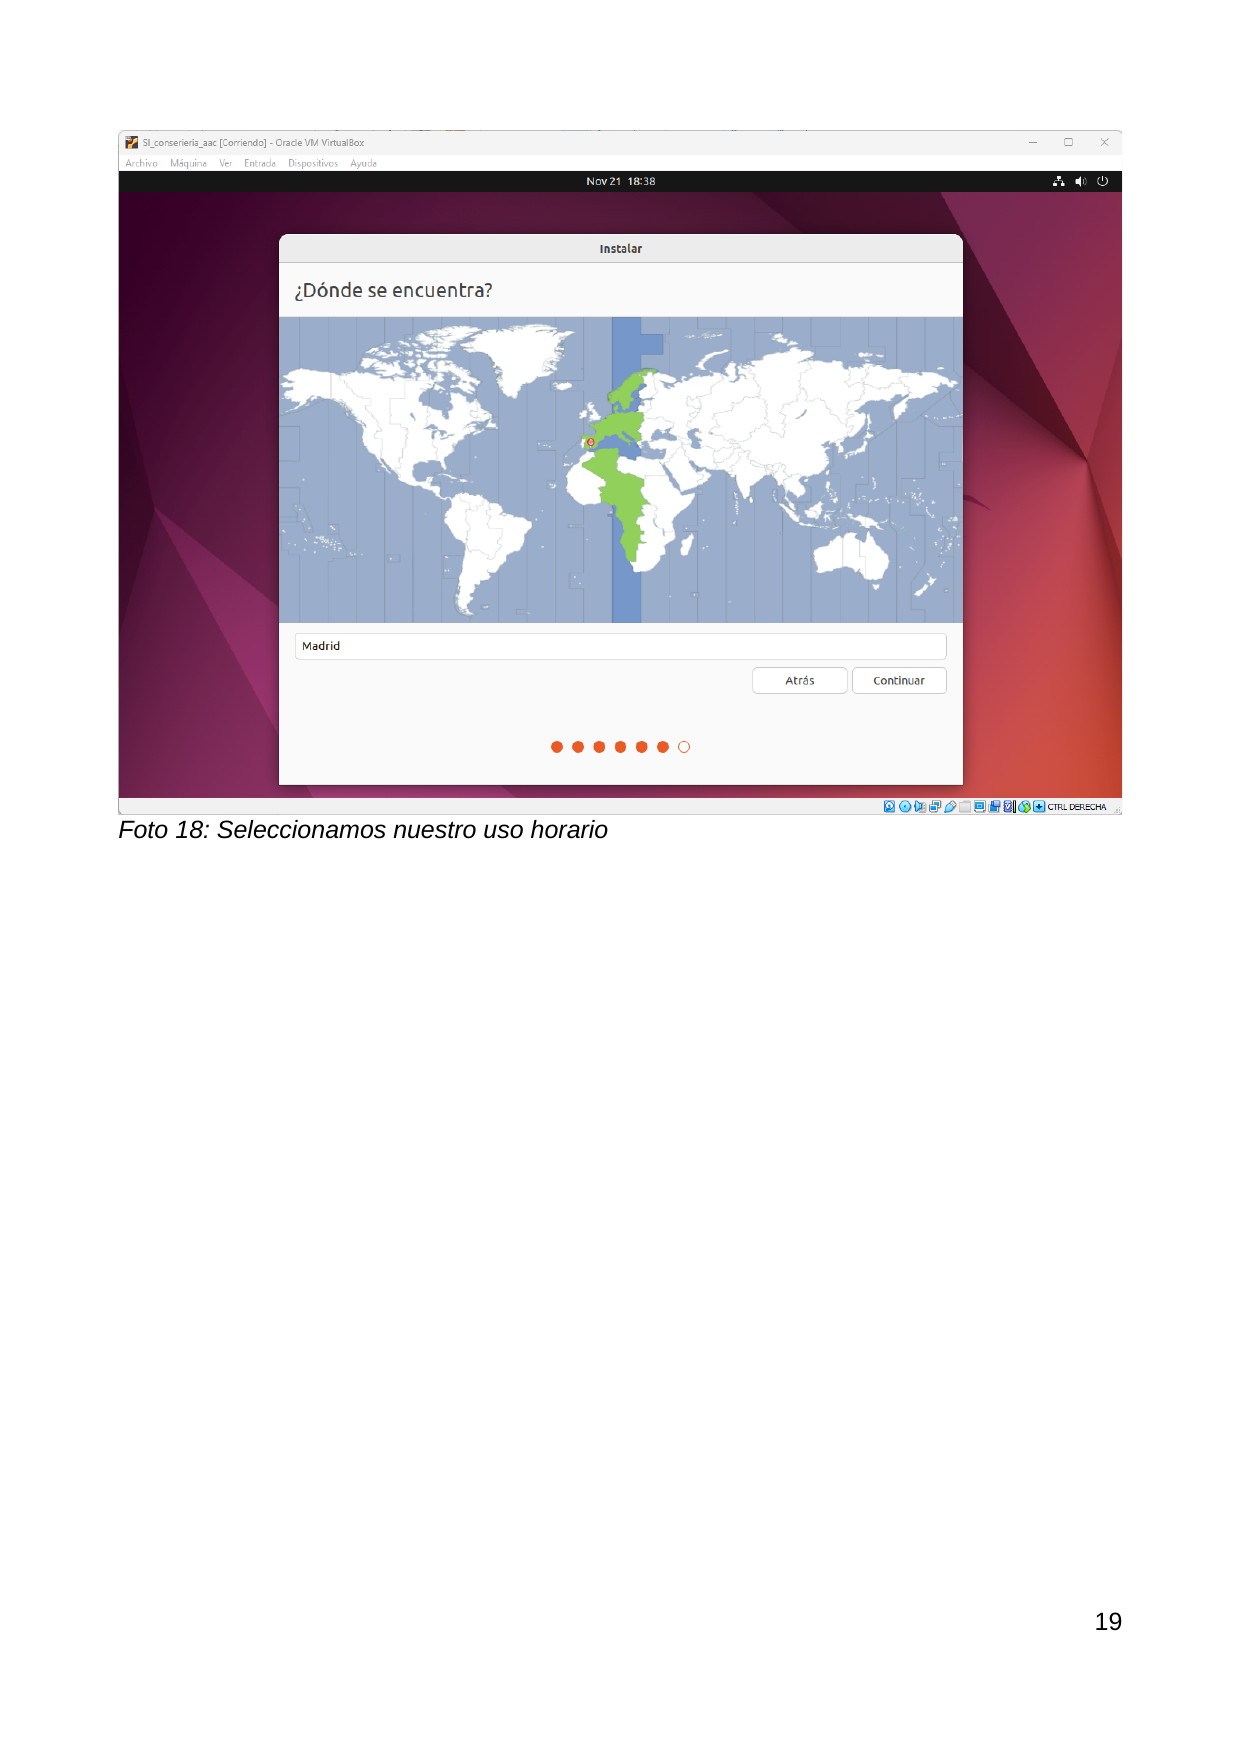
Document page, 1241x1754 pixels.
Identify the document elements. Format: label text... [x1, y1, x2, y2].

text Foto 18: Seleccionamos nuestro uso horario [118, 815, 1122, 844]
picture [118, 130, 1123, 815]
